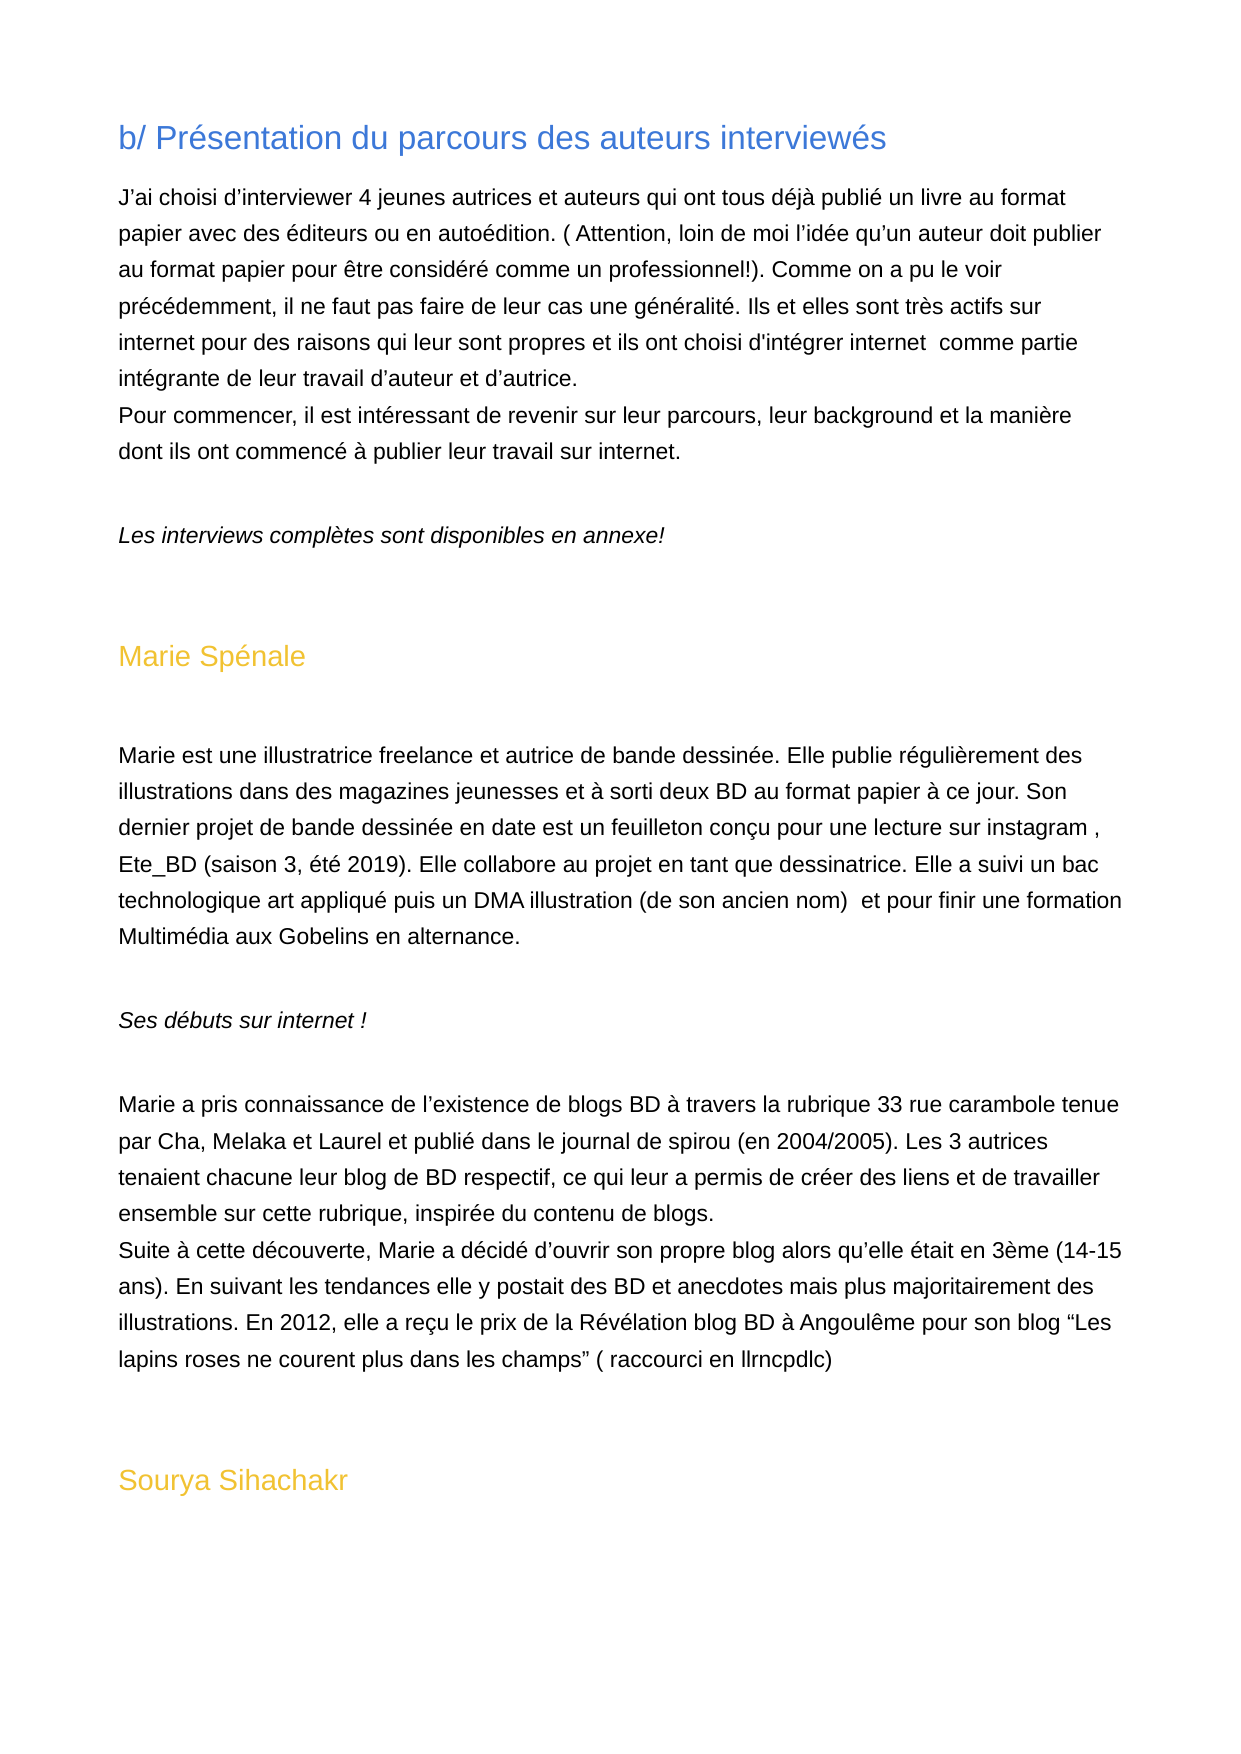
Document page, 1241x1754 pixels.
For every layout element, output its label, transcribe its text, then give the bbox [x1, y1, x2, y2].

text Marie a pris connaissance de l’existence de blogs BD à travers la rubrique 33 rue carambole tenue par Cha, Melaka et Laurel et publié dans le journal de spirou (en 2004/2005). Les 3 autrices tenaient chacune leur blog de BD respectif, ce qui leur a permis de créer des liens et de travailler ensemble sur cette rubrique, inspirée du contenu de blogs. [118, 1091, 1122, 1227]
text Pour commencer, il est intéressant de revenir sur leur parcours, leur background et la manière dont ils ont commencé à publier leur travail sur internet. [118, 402, 1122, 464]
text Les interviews complètes sont disponibles en annexe! [118, 522, 1122, 548]
text Ses débuts sur internet ! [118, 1007, 1122, 1034]
subtitle Marie Spénale [118, 639, 1122, 673]
text Marie est une illustratrice freelance et autrice de bande dessinée. Elle publie régulièrement des illustrations dans des magazines jeunesses et à sorti deux BD au format papier à ce jour. Son dernier projet de bande dessinée en date est un feuilleton conçu pour une lecture sur instagram , Ete_BD (saison 3, été 2019). Elle collabore au projet en tant que dessinatrice. Elle a suivi un bac technologique art appliqué puis un DMA illustration (de son ancien nom) et pour finir une formation Multimédia aux Gobelins en alternance. [118, 742, 1122, 950]
text J’ai choisi d’interviewer 4 jeunes autrices et auteurs qui ont tous déjà publié un livre au format papier avec des éditeurs ou en autoédition. ( Attention, loin de moi l’idée qu’un auteur doit publier au format papier pour être considéré comme un professionnel!). Comme on a pu le voir précédemment, il ne faut pas faire de leur cas une généralité. Ils et elles sont très actifs sur internet pour des raisons qui leur sont propres et ils ont choisi d'intégrer internet comme partie intégrante de leur travail d’auteur et d’autrice. [118, 184, 1122, 392]
subtitle b/ Présentation du parcours des auteurs interviewés [118, 118, 1122, 157]
subtitle Sourya Sihachakr [118, 1463, 1122, 1497]
text Suite à cette découverte, Marie a décidé d’ouvrir son propre blog alors qu’elle était en 3ème (14-15 ans). En suivant les tendances elle y postait des BD et anecdotes mais plus majoritairement des illustrations. En 2012, elle a reçu le prix de la Révélation blog BD à Angoulême pour son blog “Les lapins roses ne courent plus dans les champs” ( raccourci en llrncpdlc) [118, 1237, 1122, 1372]
